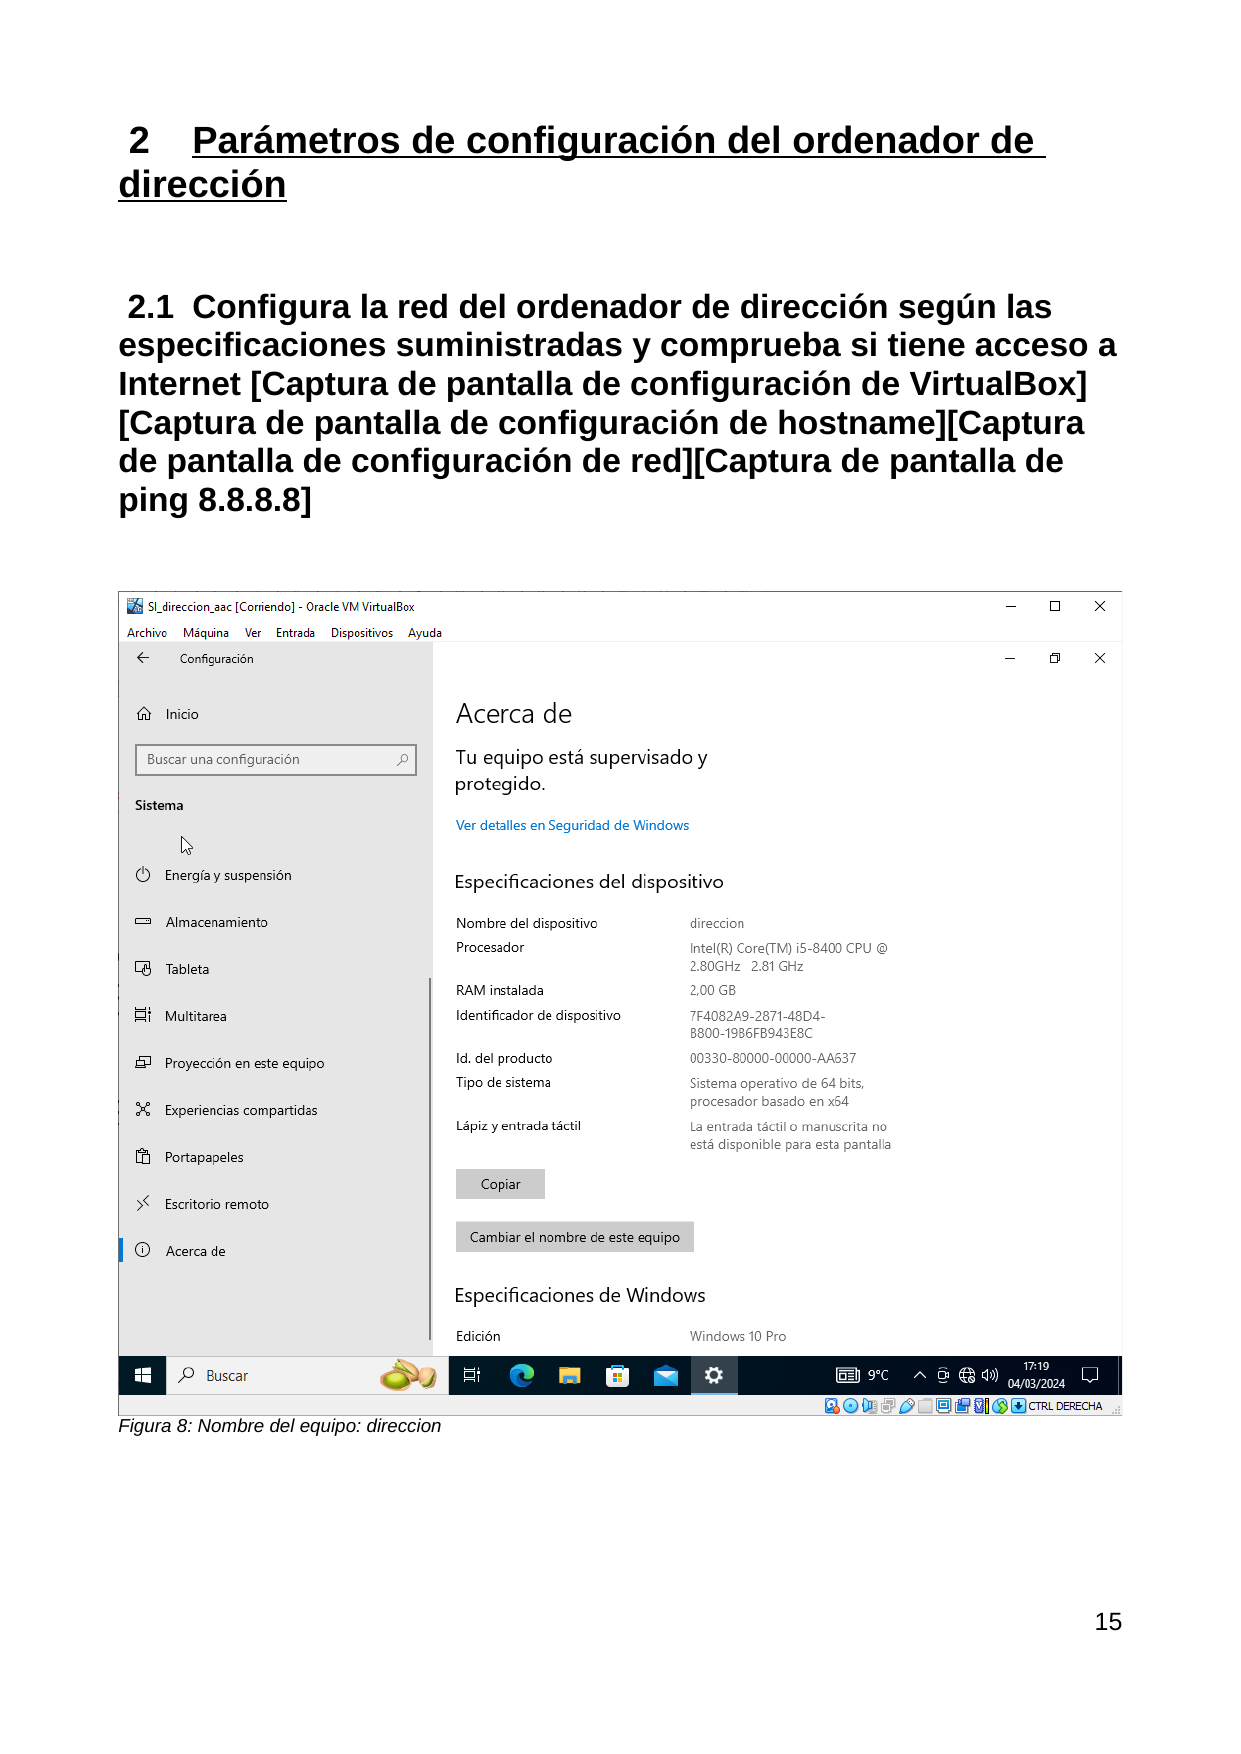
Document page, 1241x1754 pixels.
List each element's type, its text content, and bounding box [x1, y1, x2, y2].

picture [118, 591, 1123, 1416]
subtitle Parámetros de configuración del ordenador de dirección [118, 118, 1122, 205]
subtitle Configura la red del ordenador de dirección según las especificaciones suministradas y comprueba si tiene acceso a Internet [Captura de pantalla de configuración de VirtualBox][Captura de pantalla de configuración de hostname][Captura de pantalla de configuración de red][Captura de pantalla de ping 8.8.8.8] [118, 287, 1122, 518]
text Figura 8: Nombre del equipo: direccion [118, 1416, 1122, 1437]
